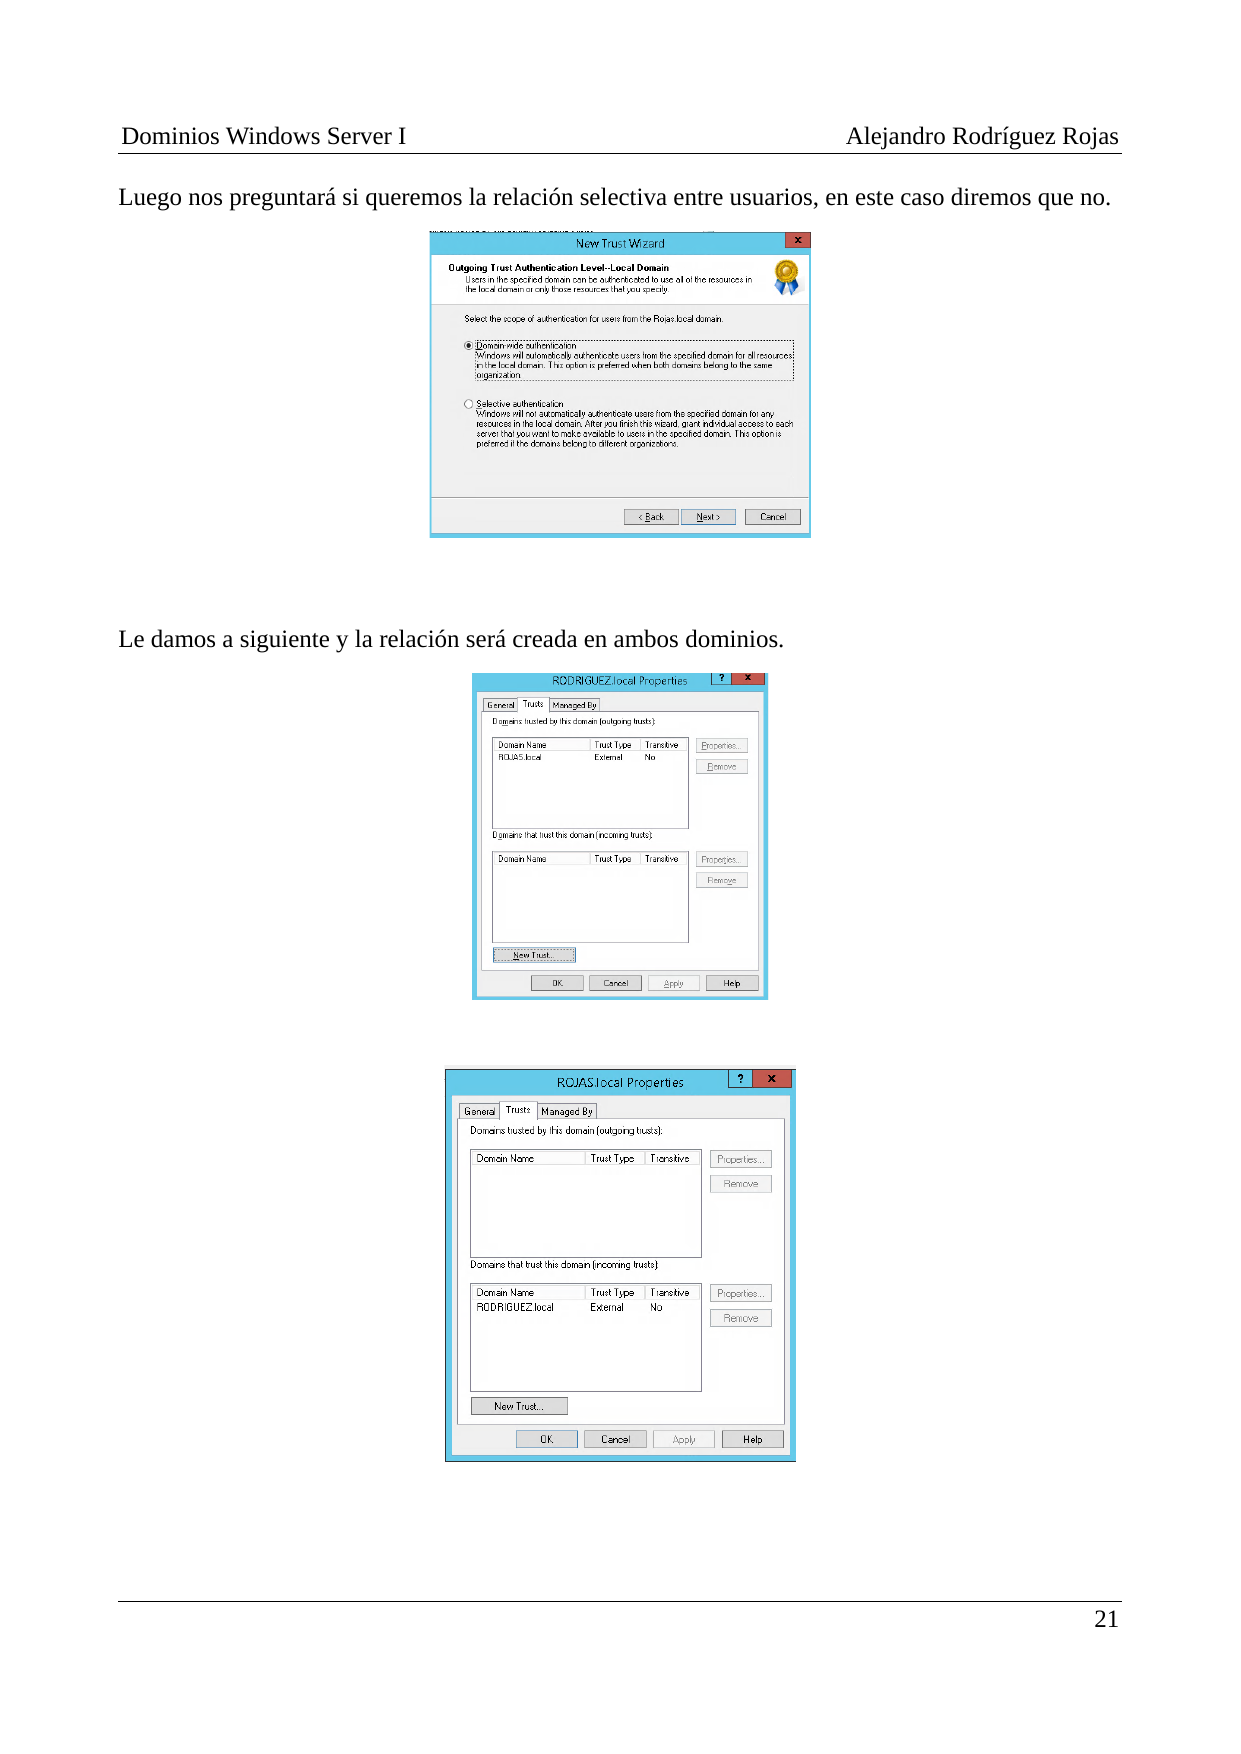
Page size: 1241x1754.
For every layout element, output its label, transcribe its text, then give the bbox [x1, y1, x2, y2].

text Luego nos preguntará si queremos la relación selectiva entre usuarios, en este caso diremos que no. [118, 182, 1122, 211]
picture [472, 673, 562, 1000]
picture [444, 1065, 550, 1462]
picture [429, 231, 572, 538]
text Le damos a siguiente y la relación será creada en ambos dominios. [118, 624, 1122, 653]
